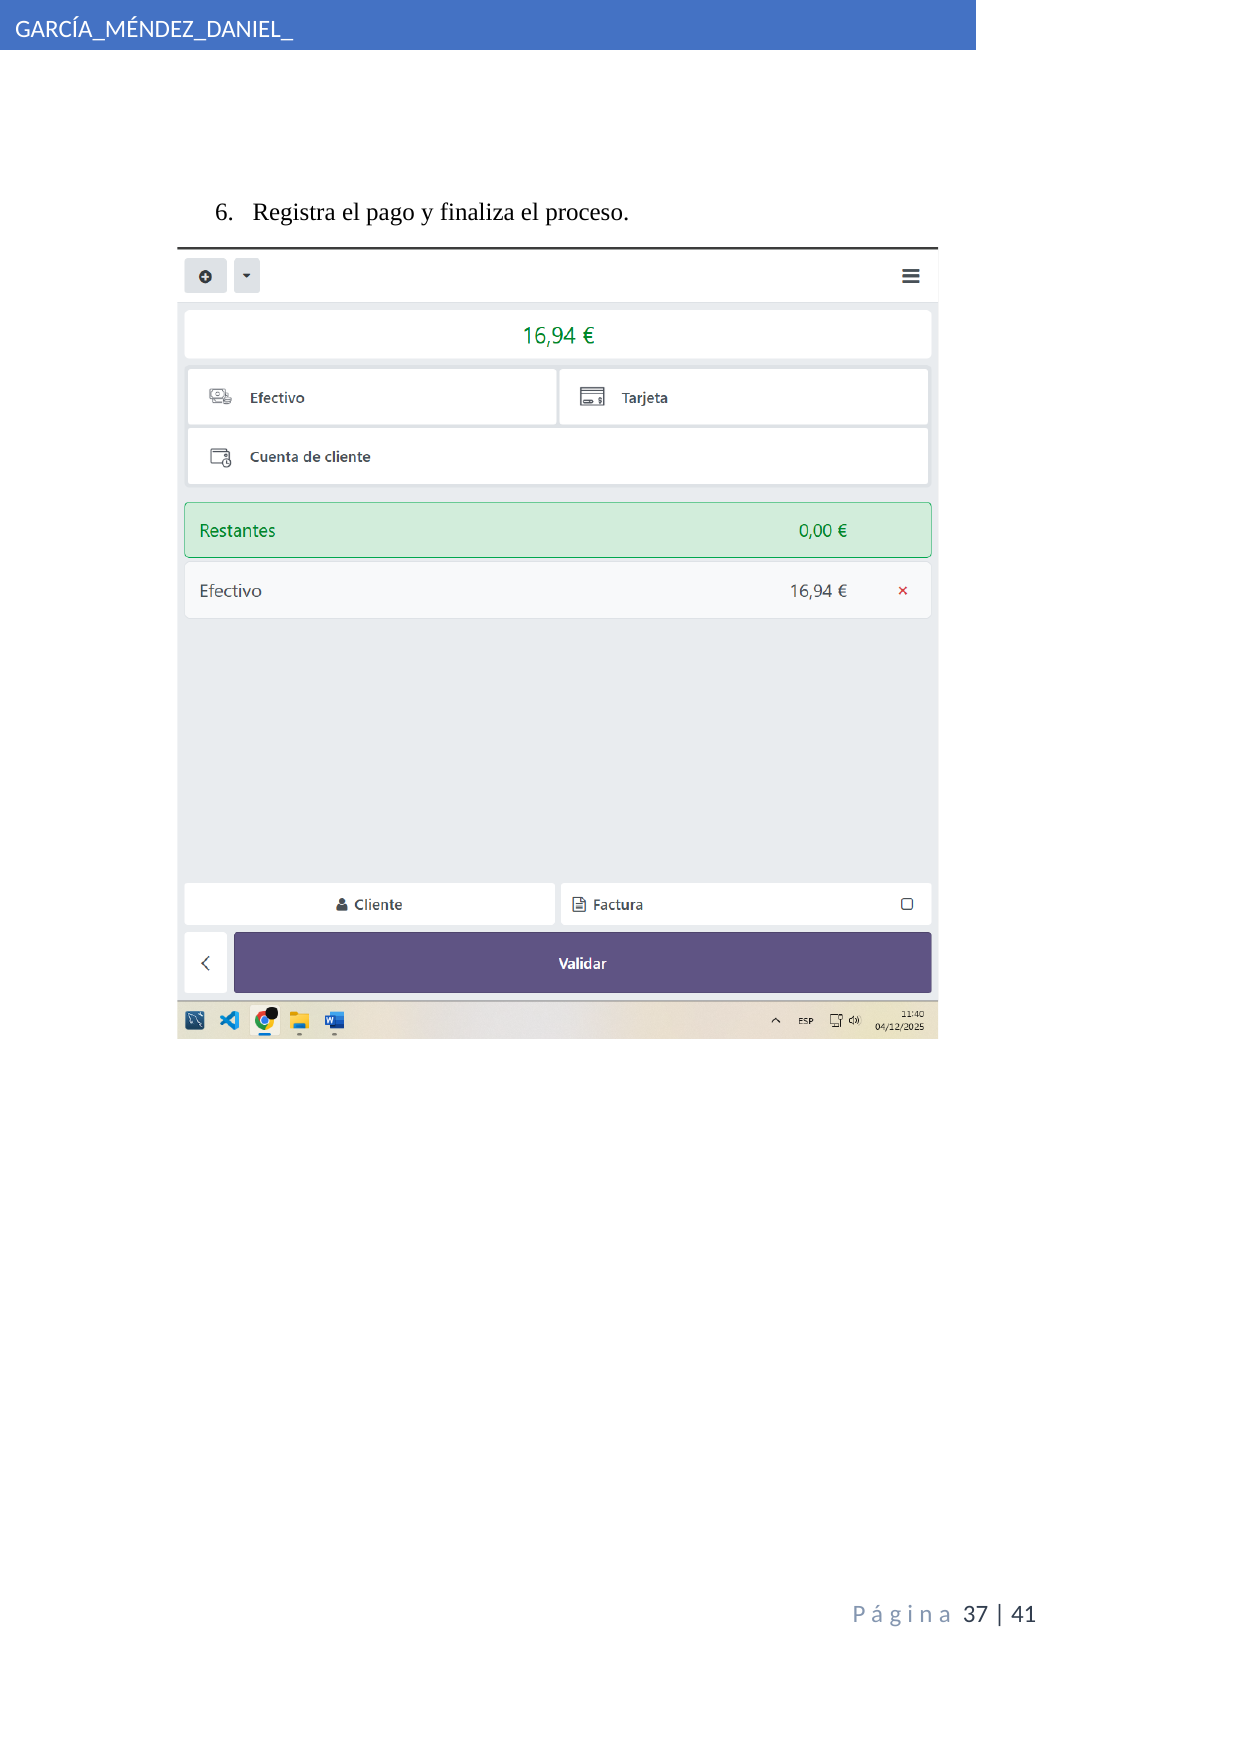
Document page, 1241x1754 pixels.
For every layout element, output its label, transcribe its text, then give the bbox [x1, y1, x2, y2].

list Registra el pago y finaliza el proceso. [215, 197, 1063, 226]
